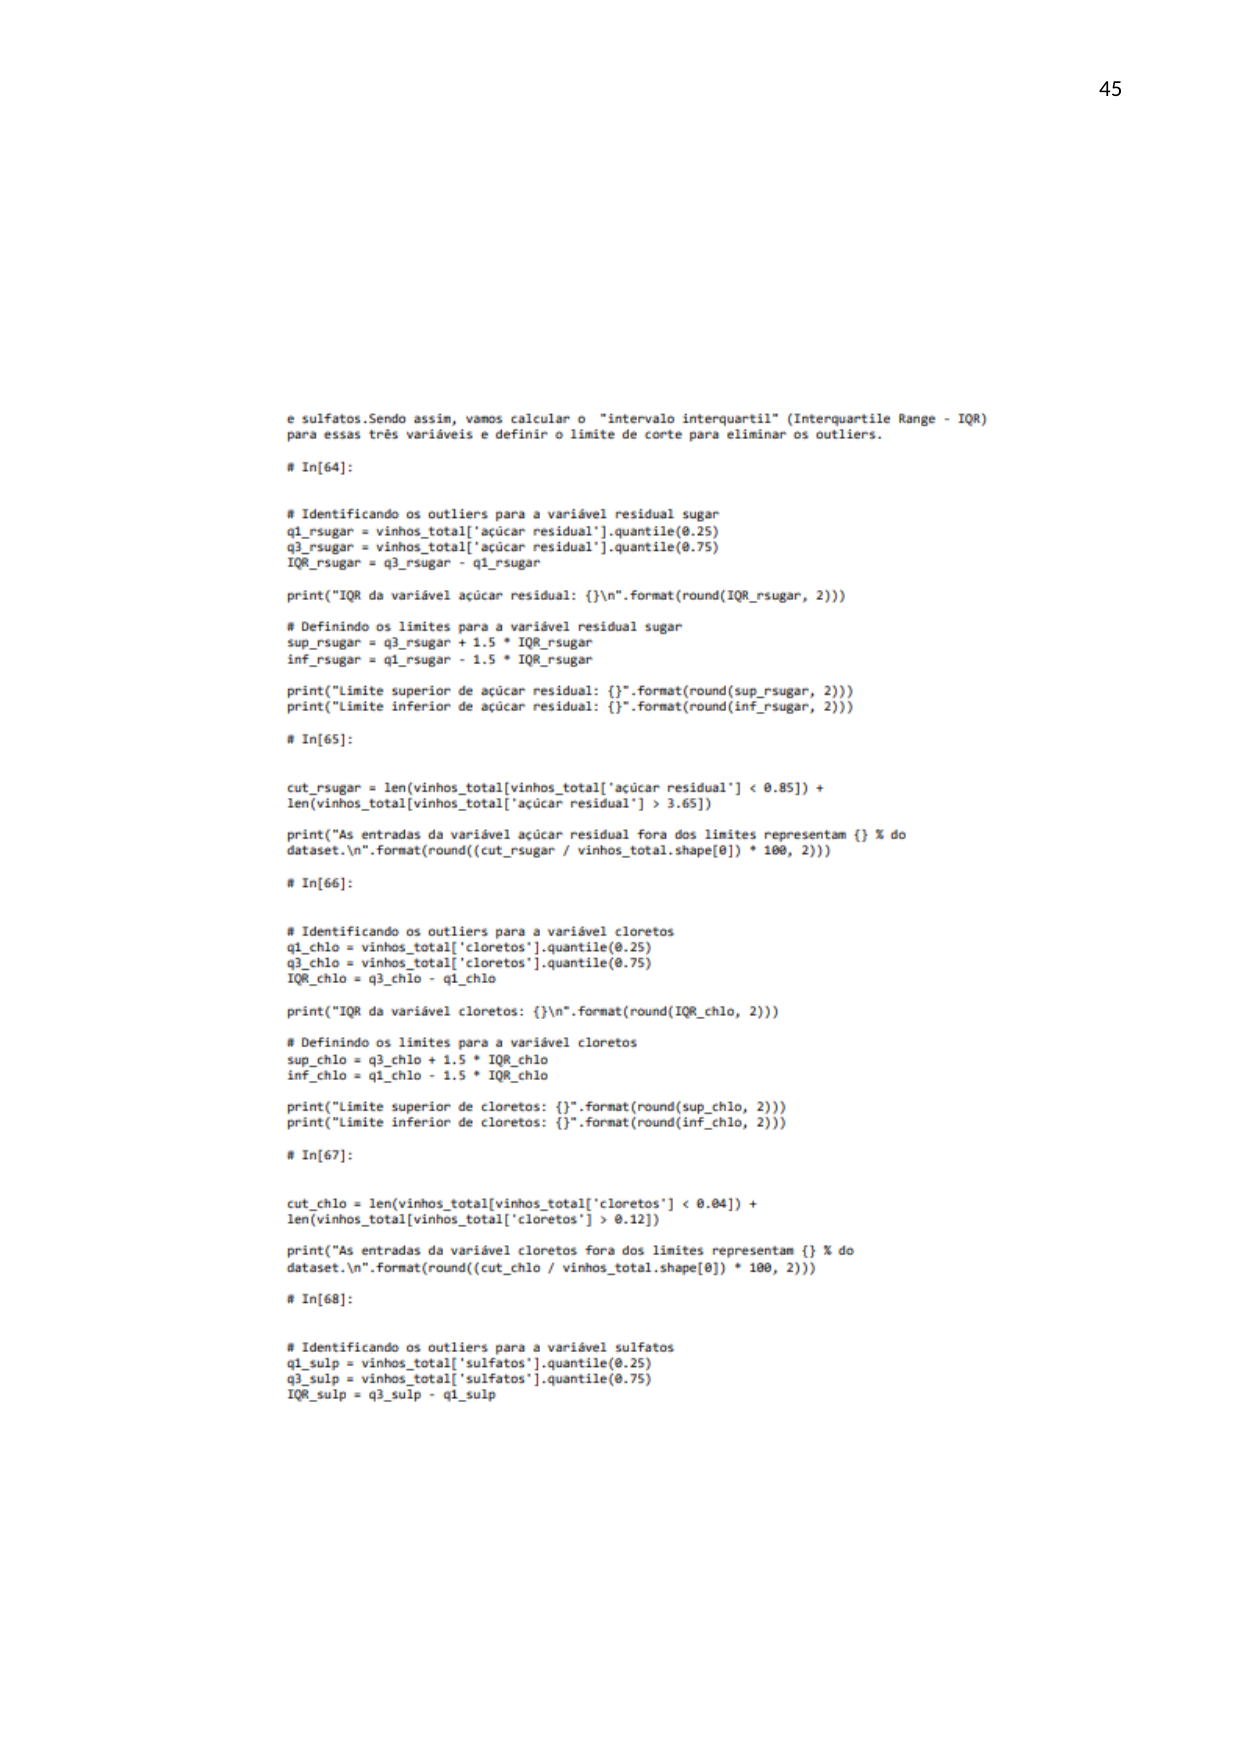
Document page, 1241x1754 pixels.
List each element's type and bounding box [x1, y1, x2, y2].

picture [232, 392, 1067, 1438]
